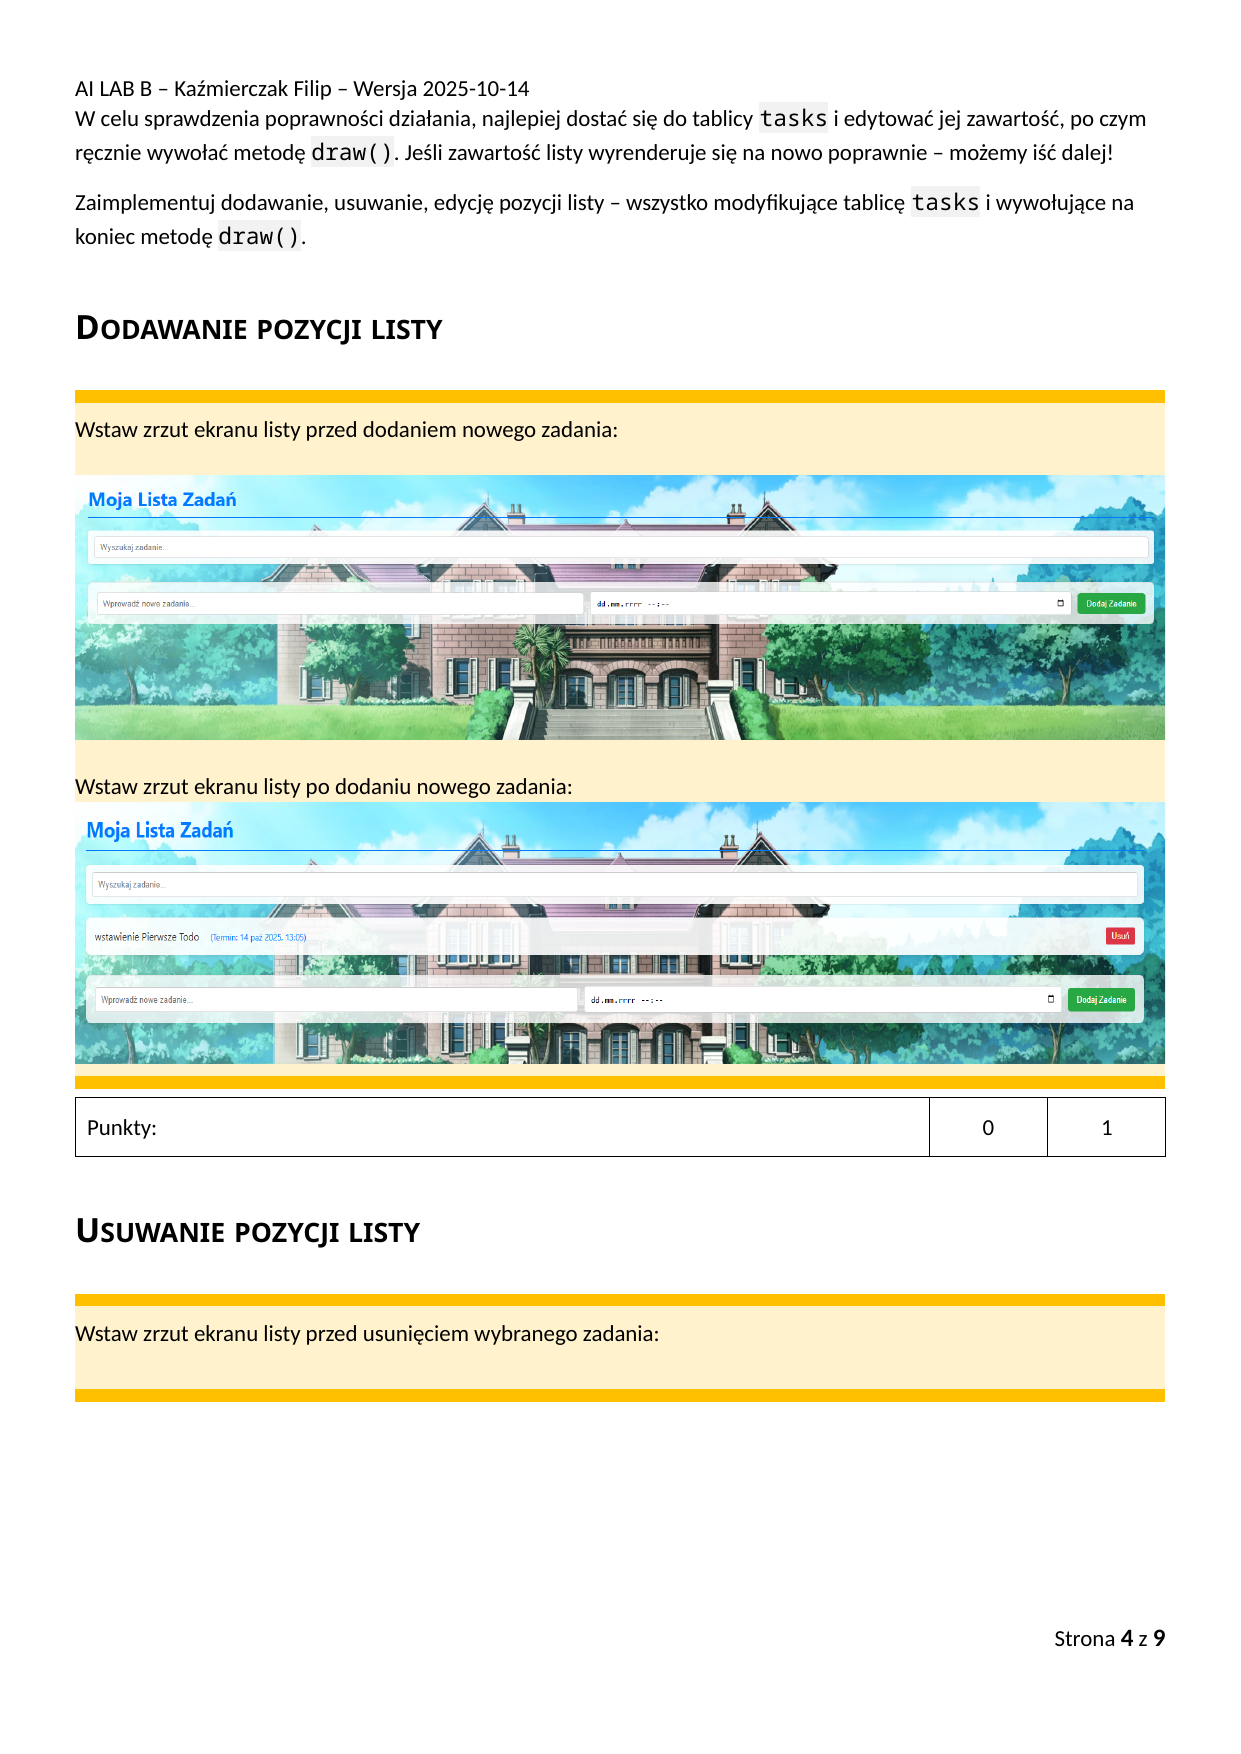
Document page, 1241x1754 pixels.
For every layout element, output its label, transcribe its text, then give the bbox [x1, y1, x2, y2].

subtitle Dodawanie pozycji listy [75, 303, 1165, 349]
text Wstaw zrzut ekranu listy przed dodaniem nowego zadania: [75, 403, 1165, 420]
table_header 0 [930, 1098, 1047, 1156]
table_header Punkty: [76, 1098, 929, 1156]
text Wstaw zrzut ekranu listy po dodaniu nowego zadania: [75, 747, 1165, 777]
text Zaimplementuj dodawanie, usuwanie, edycję pozycji listy – wszystko modyfikujące tablicę tasks i wywołujące na koniec metodę draw(). [75, 186, 1165, 251]
text W celu sprawdzenia poprawności działania, najlepiej dostać się do tablicy tasks i edytować jej zawartość, po czym ręcznie wywołać metodę draw(). Jeśli zawartość listy wyrenderuje się na nowo poprawnie – możemy iść dalej! [75, 102, 1165, 167]
subtitle Usuwanie pozycji listy [75, 1207, 1165, 1253]
text Wstaw zrzut ekranu listy przed usunięciem wybranego zadania: [75, 1306, 1165, 1324]
picture [75, 475, 1166, 740]
table_header 1 [1048, 1098, 1165, 1156]
picture [75, 802, 1166, 1064]
